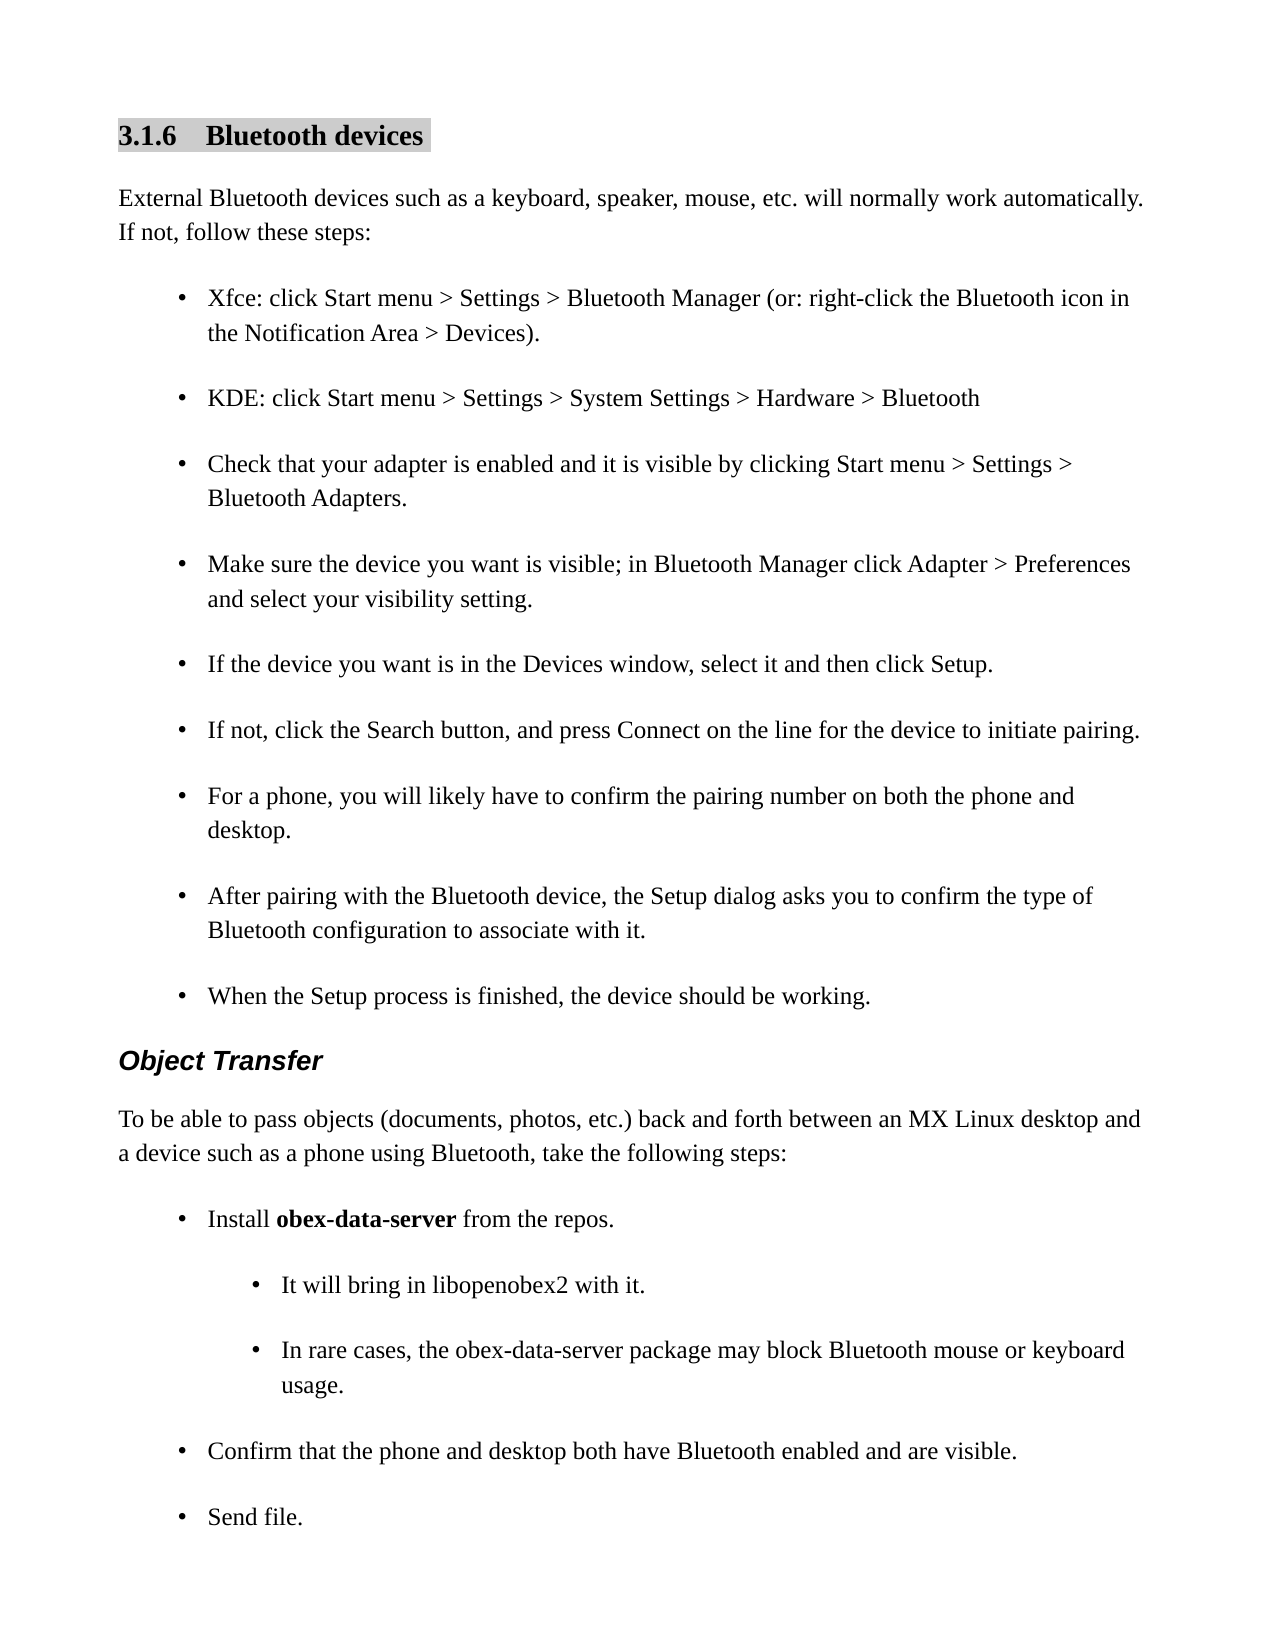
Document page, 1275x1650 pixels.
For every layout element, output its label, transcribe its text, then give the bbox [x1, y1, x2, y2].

text To be able to pass objects (documents, photos, etc.) back and forth between an MX Linux desktop and a device such as a phone using Bluetooth, take the following steps: [118, 1104, 1157, 1167]
list Send file. [178, 1502, 1141, 1530]
list KDE: click Start menu > Settings > System Settings > Hardware > Bluetooth [178, 383, 1141, 412]
text External Bluetooth devices such as a keyboard, speaker, mouse, etc. will normally work automatically. If not, follow these steps: [118, 183, 1157, 246]
list When the Setup process is finished, the device should be working. [178, 981, 1141, 1010]
list Check that your adapter is enabled and it is visible by clicking Start menu > Settings > Bluetooth Adapters. [178, 449, 1141, 512]
list Xfce: click Start menu > Settings > Bluetooth Manager (or: right-click the Bluetooth icon in the Notification Area > Devices). [178, 283, 1141, 346]
list Make sure the device you want is visible; in Bluetooth Manager click Adapter > Preferences and select your visibility setting. [178, 549, 1141, 612]
list In rare cases, the obex-data-server package may block Bluetooth mouse or keyboard usage. [252, 1336, 1141, 1399]
list Install obex-data-server from the repos. [178, 1204, 1141, 1233]
list After pairing with the Bluetooth device, the Setup dialog asks you to confirm the type of Bluetooth configuration to associate with it. [178, 881, 1141, 944]
list If the device you want is in the Devices window, select it and then click Setup. [178, 649, 1141, 678]
list For a phone, you will likely have to confirm the pairing number on both the phone and desktop. [178, 781, 1141, 844]
subtitle 3.1.6 Bluetooth devices [118, 118, 1138, 152]
subtitle Object Transfer [118, 1044, 1157, 1076]
list Confirm that the phone and desktop both have Bluetooth enabled and are visible. [178, 1436, 1141, 1464]
list It will bring in libopenobex2 with it. [252, 1270, 1141, 1299]
list If not, click the Search button, and press Connect on the line for the device to initiate pairing. [178, 715, 1141, 744]
